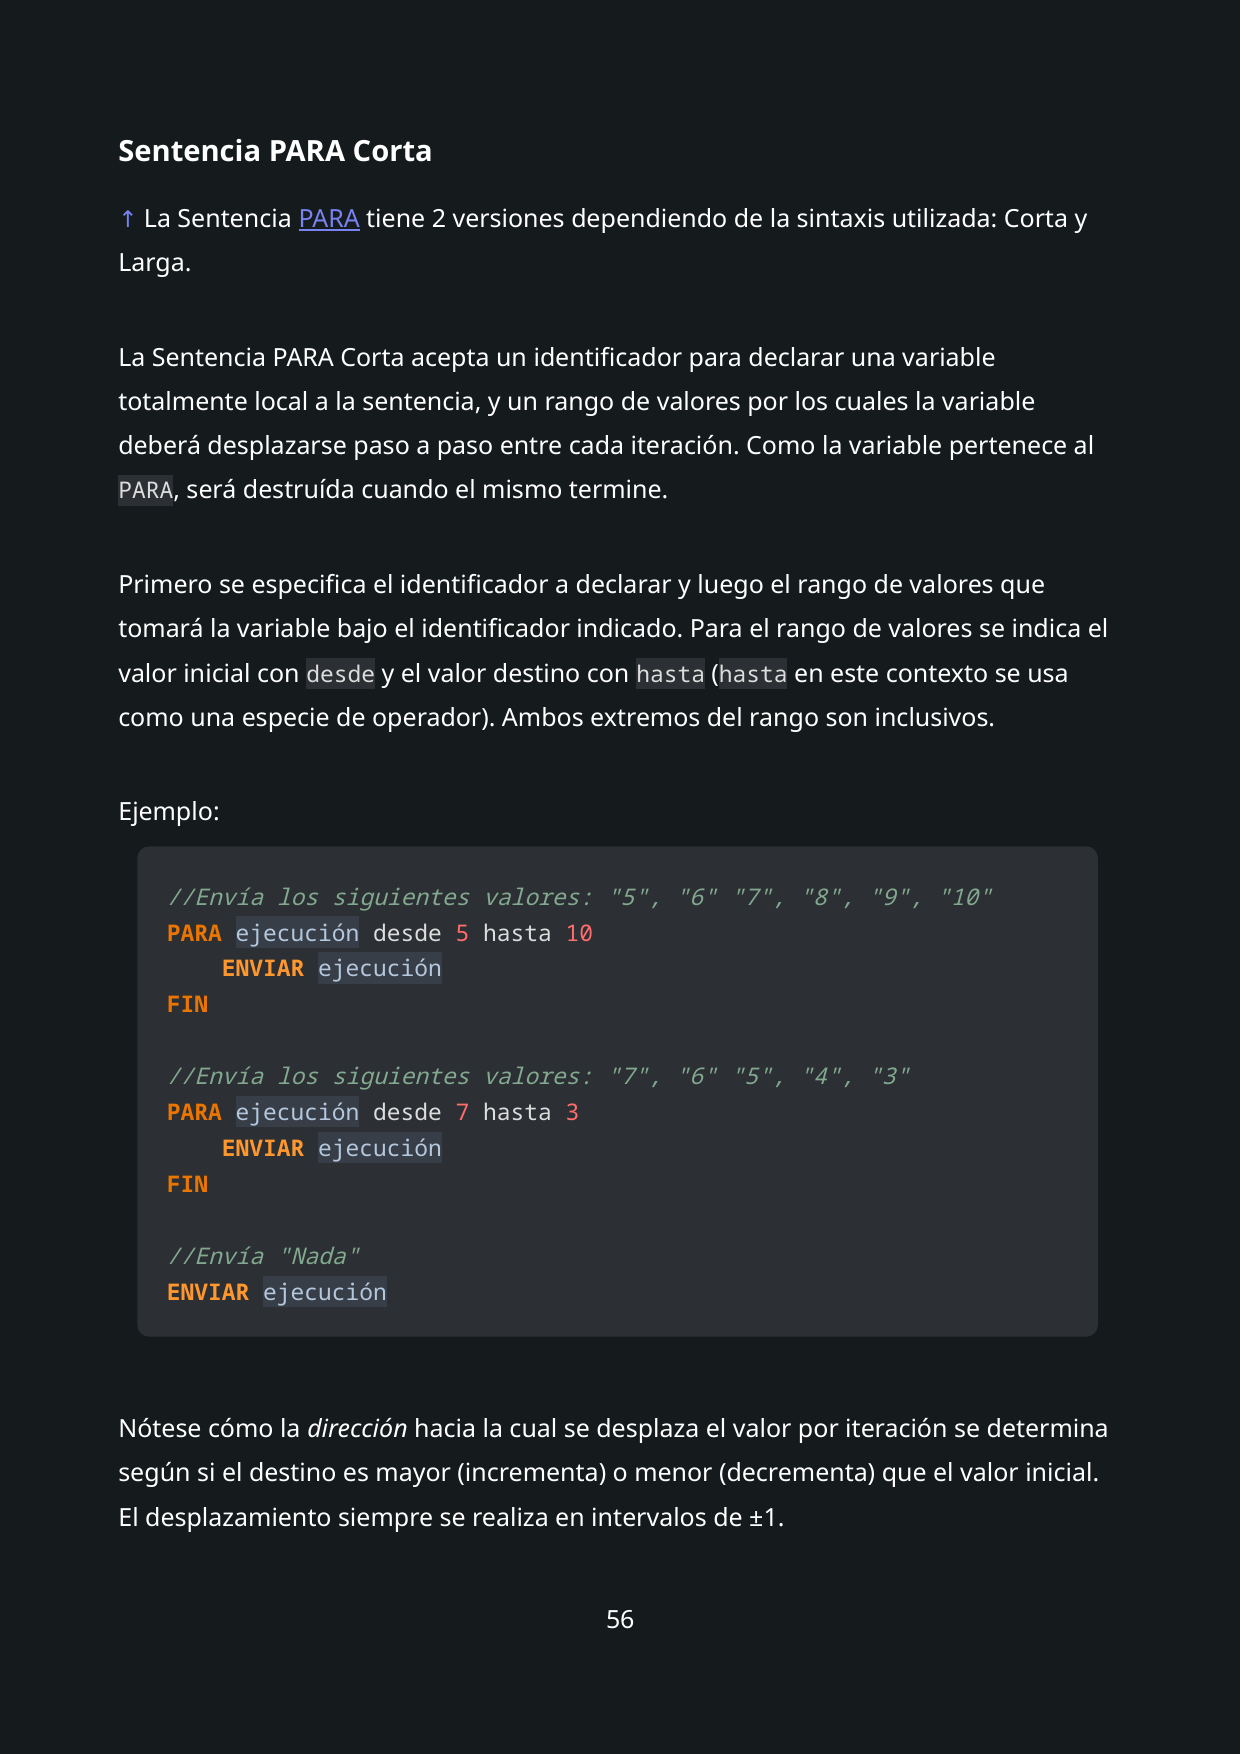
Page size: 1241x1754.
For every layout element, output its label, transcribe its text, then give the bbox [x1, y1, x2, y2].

text Ejemplo: [118, 794, 1122, 828]
text ↑ La Sentencia PARA tiene 2 versiones dependiendo de la sintaxis utilizada: Corta y Larga. [118, 201, 1122, 279]
text Primero se especifica el identificador a declarar y luego el rango de valores que tomará la variable bajo el identificador indicado. Para el rango de valores se indica el valor inicial con desde y el valor destino con hasta (hasta en este contexto se usa como una especie de operador). Ambos extremos del rango son inclusivos. [118, 567, 1122, 733]
text La Sentencia PARA Corta acepta un identificador para declarar una variable totalmente local a la sentencia, y un rango de valores por los cuales la variable deberá desplazarse paso a paso entre cada iteración. Como la variable pertenece al PARA, será destruída cuando el mismo termine. [118, 339, 1122, 506]
subtitle Sentencia PARA Corta [118, 131, 1122, 170]
text Nótese cómo la dirección hacia la cual se desplaza el valor por iteración se determina según si el destino es mayor (incrementa) o menor (decrementa) que el valor inicial. El desplazamiento siempre se realiza en intervalos de ±1. [118, 1411, 1122, 1533]
